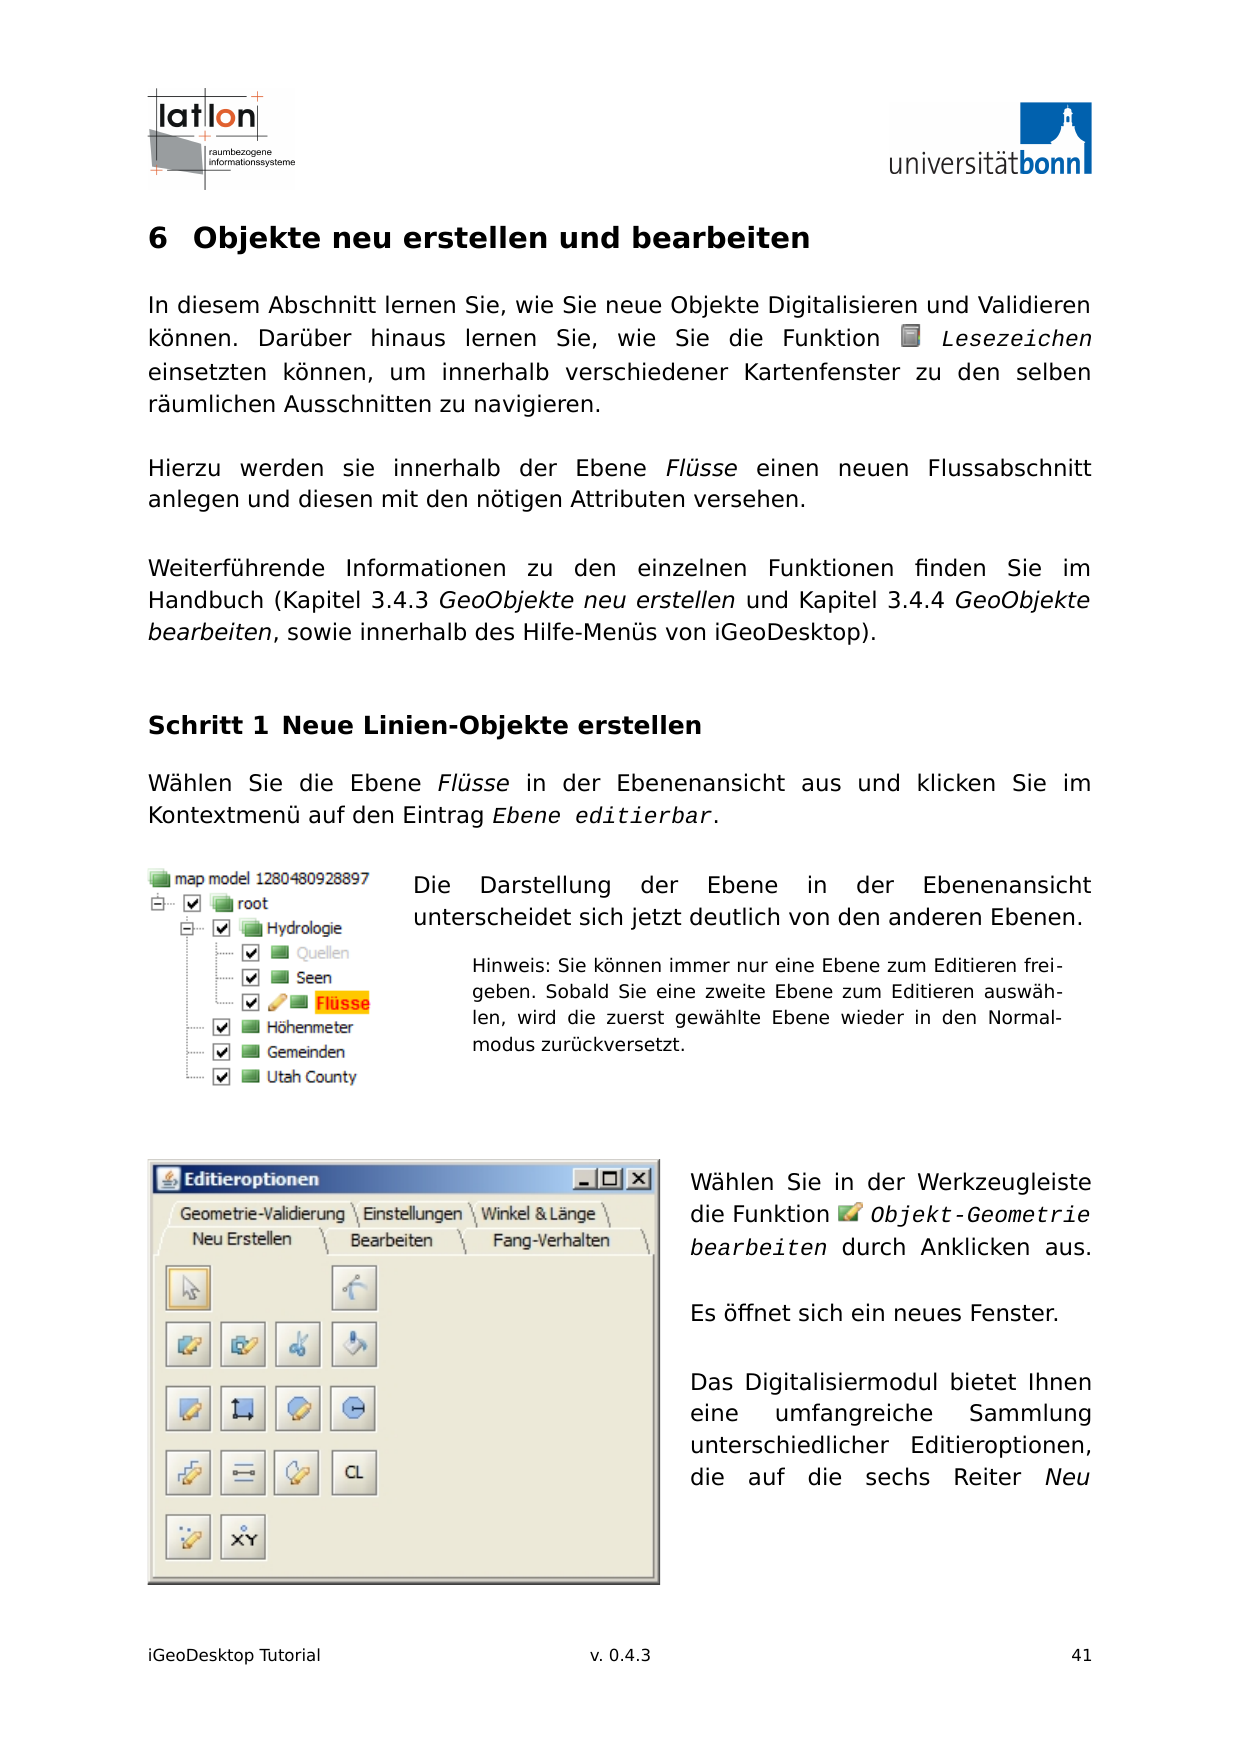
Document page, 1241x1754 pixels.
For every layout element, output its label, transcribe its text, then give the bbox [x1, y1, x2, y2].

picture [147, 88, 295, 190]
text Wählen Sie in der Werkzeugleiste die Funktion Objekt-Geometrie bearbeiten durch Anklicken aus. Es öffnet sich ein neues Fenster. [661, 1169, 1092, 1327]
text Weiterführende Informationen zu den einzelnen Funktionen finden Sie im Handbuch (Kapitel 3.4.3 GeoObjekte neu erstellen und Kapitel 3.4.4 GeoObjekte bearbeiten, sowie innerhalb des Hilfe-Menüs von iGeoDesktop). [148, 555, 1092, 646]
subtitle Neue Linien-Objekte erstellen [148, 711, 1092, 740]
picture [889, 102, 1093, 174]
picture [147, 1159, 661, 1585]
text In diesem Abschnitt lernen Sie, wie Sie neue Objekte Digitalisieren und Validieren können. Darüber hinaus lernen Sie, wie Sie die Funktion Lesezeichen einsetzten können, um innerhalb verschiedener Kartenfenster zu den selben räumlichen Ausschnitten zu navigieren. Hierzu werden sie innerhalb der Ebene Flüsse einen neuen Flussabschnitt anlegen und diesen mit den nötigen Attributen versehen. [148, 292, 1092, 513]
text Die Darstellung der Ebene in der Ebenenansicht unterscheidet sich jetzt deutlich von den anderen Ebenen. [384, 873, 1092, 931]
subtitle Objekte neu erstellen und bearbeiten [148, 221, 1092, 255]
picture [147, 867, 384, 1093]
picture [900, 324, 923, 347]
text Das Digitalisiermodul bietet Ihnen eine umfangreiche Sammlung unterschiedli­cher Editieroptionen, die auf die sechs Reiter Neu [661, 1369, 1092, 1491]
picture [837, 1202, 863, 1223]
text Wählen Sie die Ebene Flüsse in der Ebenenansicht aus und klicken Sie im Kontextmenü auf den Eintrag Ebene editierbar. [148, 770, 1092, 830]
text Hinweis: Sie können immer nur eine Ebene zum Editieren frei­geben. Sobald Sie eine zweite Ebene zum Editieren auswäh­len, wird die zuerst gewählte Ebene wieder in den Normal- modus zurückversetzt. [384, 955, 1063, 1056]
